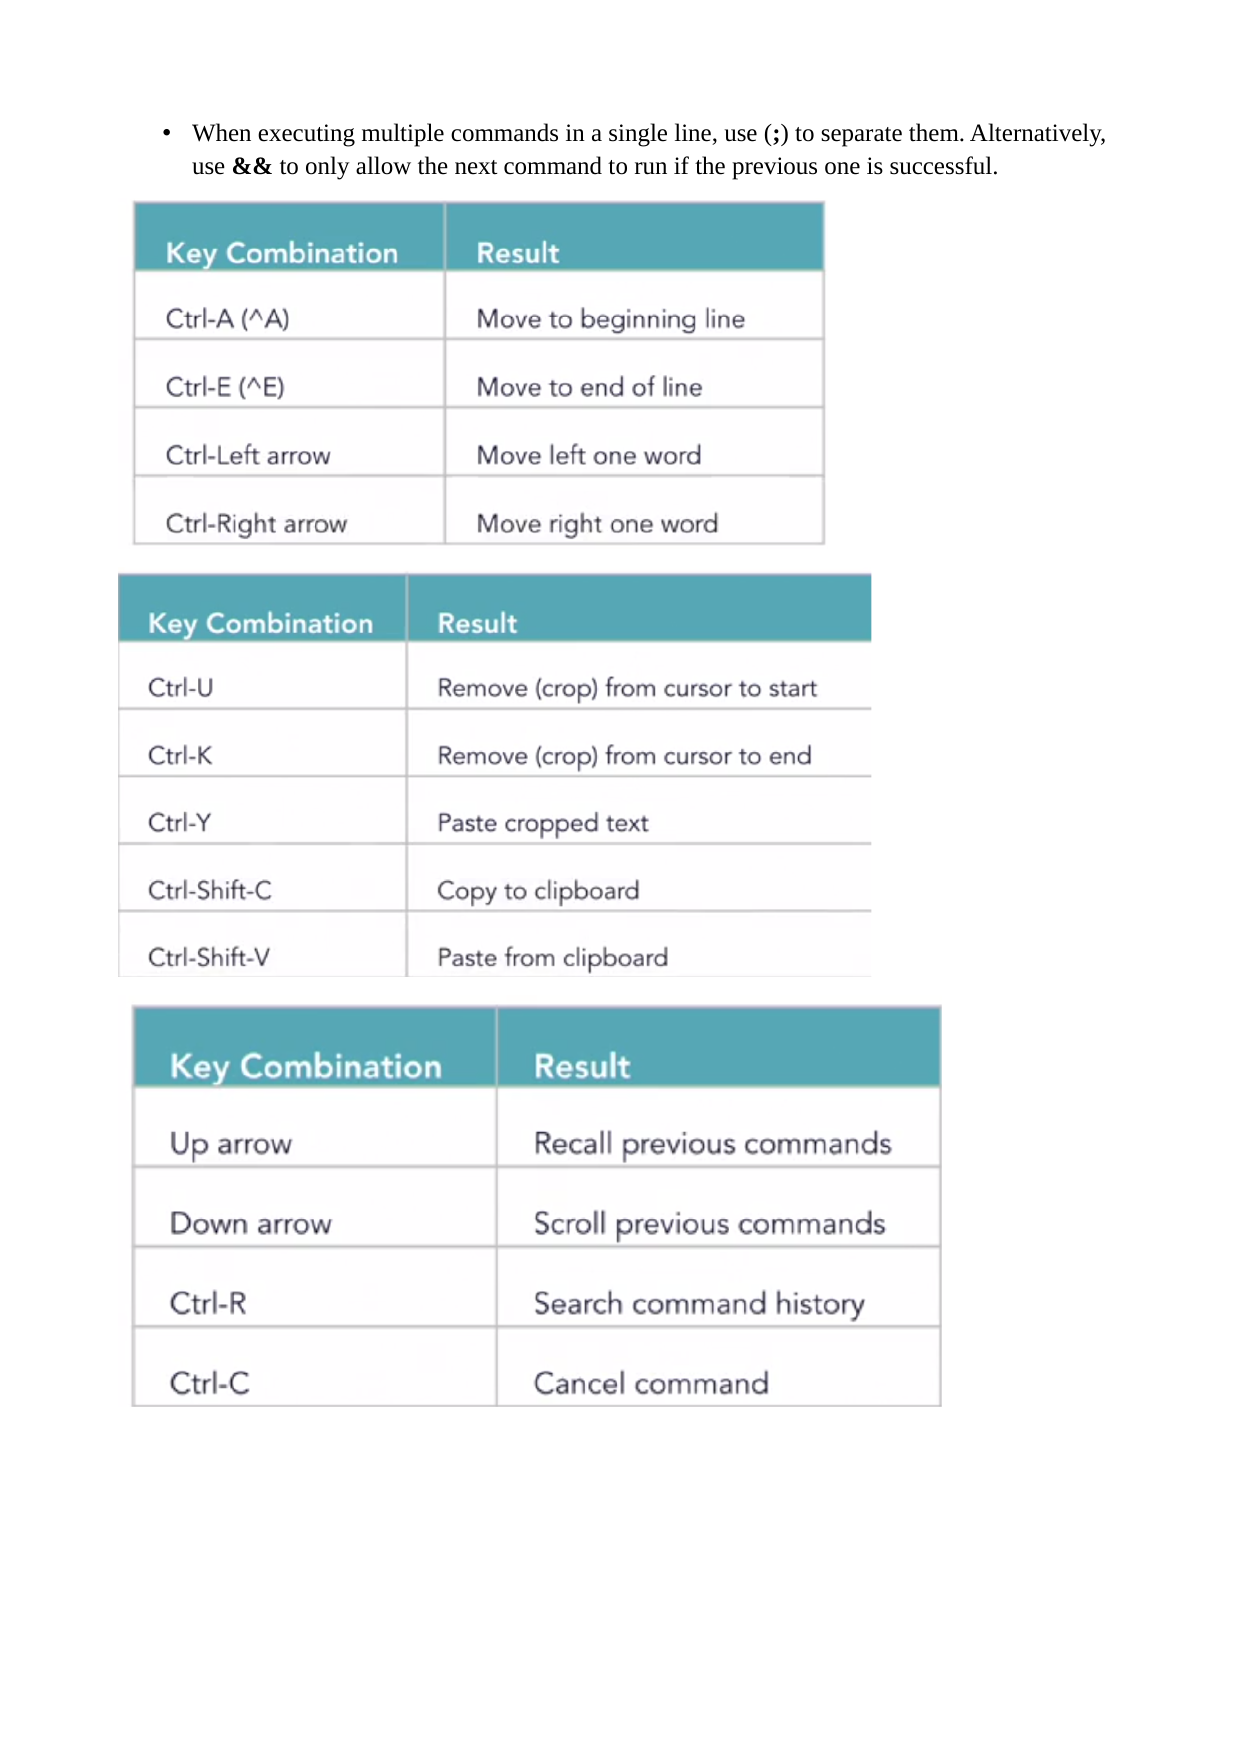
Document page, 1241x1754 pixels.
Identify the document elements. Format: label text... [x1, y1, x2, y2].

picture [118, 198, 828, 549]
list When executing multiple commands in a single line, use (;) to separate them. Alternatively, use && to only allow the next command to run if the previous one is successful. [162, 118, 1122, 180]
picture [118, 995, 942, 1407]
picture [118, 567, 872, 977]
